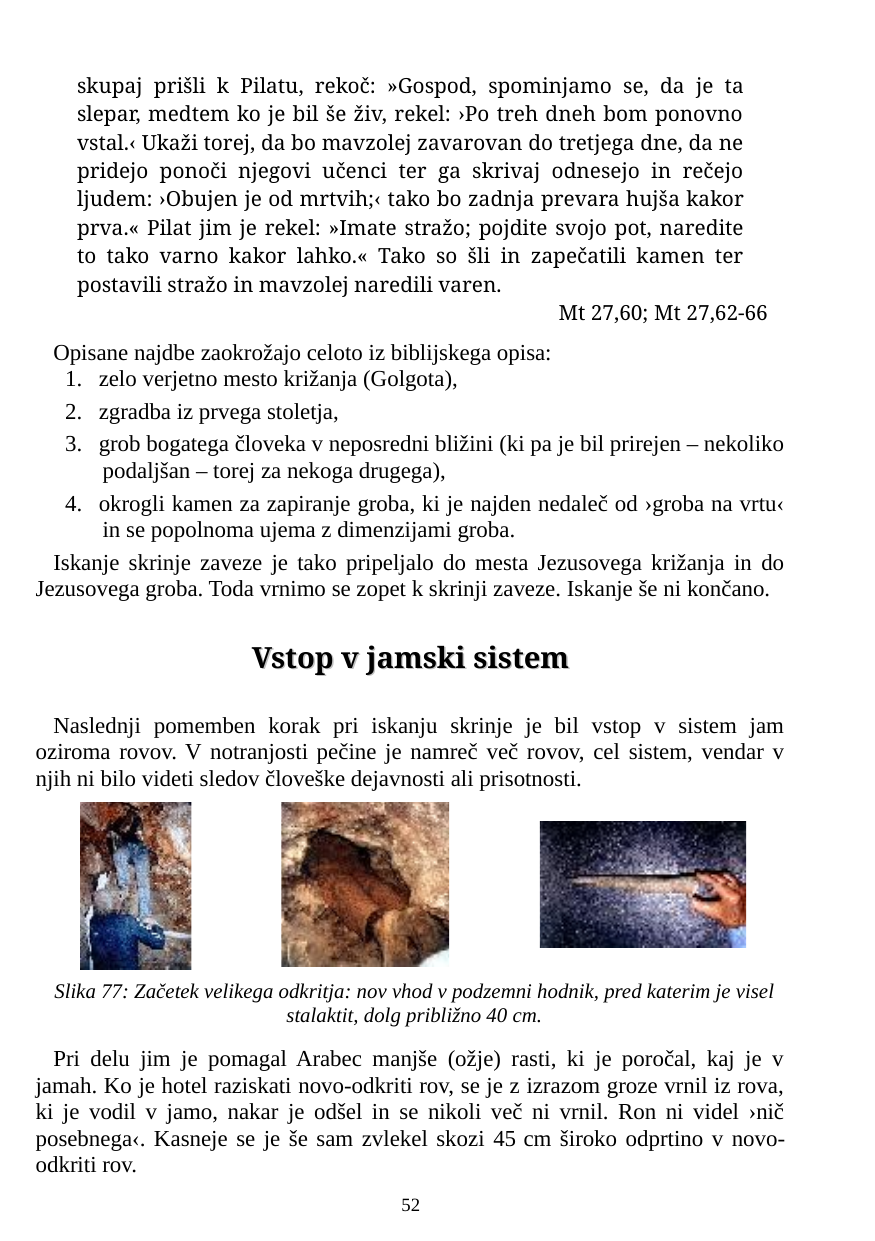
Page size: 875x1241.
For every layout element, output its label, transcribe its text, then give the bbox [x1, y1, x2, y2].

text Slika 77: Začetek velikega odkritja: nov vhod v podzemni hodnik, pred katerim je visel stalaktit, dolg približno 40 cm. [49, 801, 779, 1027]
picture [281, 802, 450, 967]
list grob bogatega človeka v neposredni bližini (ki pa je bil prirejen – nekoliko podaljšan – torej za nekoga drugega), [65, 431, 786, 483]
list okrogli kamen za zapiranje groba, ki je najden nedaleč od ›groba na vrtu‹ in se popolnoma ujema z dimenzijami groba. [65, 490, 786, 542]
text Iskanje skrinje zaveze je tako pripeljalo do mesta Jezusovega križanja in do Jezusovega groba. Toda vrnimo se zopet k skrinji zaveze. Iskanje še ni končano. [35, 549, 786, 602]
text Opisane najdbe zaokrožajo celoto iz biblijskega opisa: [35, 338, 786, 365]
text Naslednji pomemben korak pri iskanju skrinje je bil vstop v sistem jam oziroma rovov. V notranjosti pečine je namreč več rovov, cel sistem, vendar v njih ni bilo videti sledov človeške dejavnosti ali prisotnosti. [35, 712, 786, 791]
subtitle Vstop v jamski sistem [35, 637, 786, 677]
picture [80, 802, 192, 970]
text … in ga položil v svojo novo grobnico, ki jo je izklesal v skalo, in k vratom mavzoleja zavalil velik kamen ter odšel. Torej naslednji dan, ki je sledil dnevu priprave, so visoki duhovniki in farizeji skupaj prišli k Pilatu, rekoč: »Gospod, spominjamo se, da je ta slepar, medtem ko je bil še živ, rekel: ›Po treh dneh bom ponovno vstal.‹ Ukaži torej, da bo mavzolej zavarovan do tretjega dne, da ne pridejo ponoči njegovi učenci ter ga skrivaj odnesejo in rečejo ljudem: ›Obujen je od mrtvih;‹ tako bo zadnja prevara hujša kakor prva.« Pilat jim je rekel: »Imate stražo; pojdite svojo pot, naredite to tako varno kakor lahko.« Tako so šli in zapečatili kamen ter postavili stražo in mavzolej naredili varen. Mt 27,60; Mt 27,62-66 [77, 71, 744, 327]
text Pri delu jim je pomagal Arabec manjše (ožje) rasti, ki je poročal, kaj je v jamah. Ko je hotel raziskati novo-odkriti rov, se je z izrazom groze vrnil iz rova, ki je vodil v jamo, nakar je odšel in se nikoli več ni vrnil. Ron ni videl ›nič posebnega‹. Kasneje se je še sam zvlekel skozi 45 cm široko odprtino v novo-odkriti rov. [35, 791, 786, 1177]
list zelo verjetno mesto križanja (Golgota), [65, 365, 786, 391]
picture [539, 821, 747, 948]
list zgradba iz prvega stoletja, [65, 398, 786, 424]
